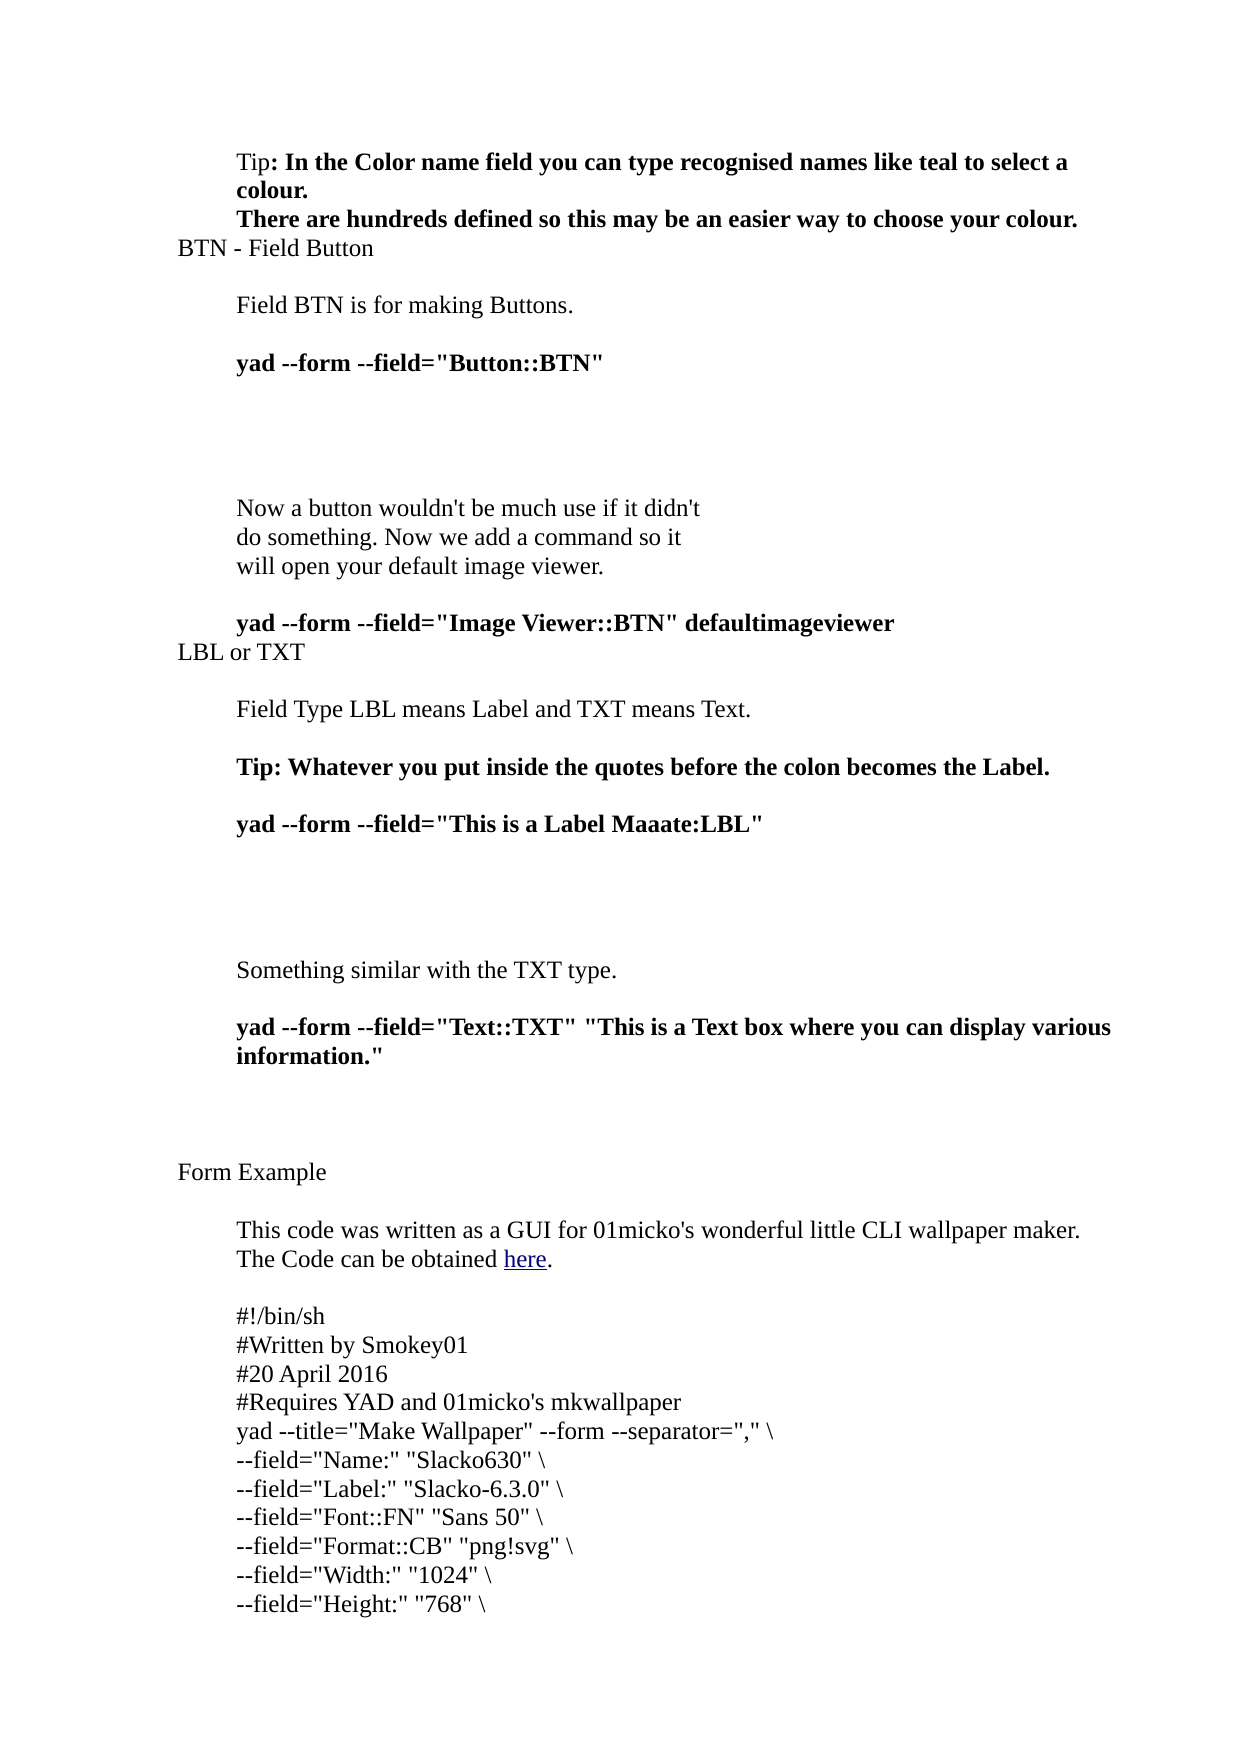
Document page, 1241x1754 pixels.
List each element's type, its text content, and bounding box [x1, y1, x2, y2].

list Tip: In the Color name field you can type recognised names like teal to select a colour. There are hundreds defined so this may be an easier way to choose your colour. [236, 118, 1122, 233]
list Field Type LBL means Label and TXT means Text. Tip: Whatever you put inside the quotes before the colon becomes the Label. yad --form --field="This is a Label Maaate:LBL" Something similar with the TXT type. yad --form --field="Text::TXT" "This is a Text box where you can display various information." [236, 666, 1122, 1157]
list This code was written as a GUI for 01micko's wonderful little CLI wallpaper maker. The Code can be obtained here. #!/bin/sh #Written by Smokey01 #20 April 2016 #Requires YAD and 01micko's mkwallpaper yad --title="Make Wallpaper" --form --separator="," \ --field="Name:" "Slacko630" \ --field="Label:" "Slacko-6.3.0" \ --field="Font::FN" "Sans 50" \ --field="Format::CB" "png!svg" \ --field="Width:" "1024" \ --field="Height:" "768" \ [236, 1186, 1122, 1617]
subtitle Form Example [177, 1157, 1122, 1186]
subtitle LBL or TXT [177, 637, 1122, 666]
subtitle BTN - Field Button [177, 233, 1122, 262]
list Field BTN is for making Buttons. yad --form --field="Button::BTN" Now a button wouldn't be much use if it didn't do something. Now we add a command so it will open your default image viewer. yad --form --field="Image Viewer::BTN" defaultimageviewer [236, 262, 1122, 637]
